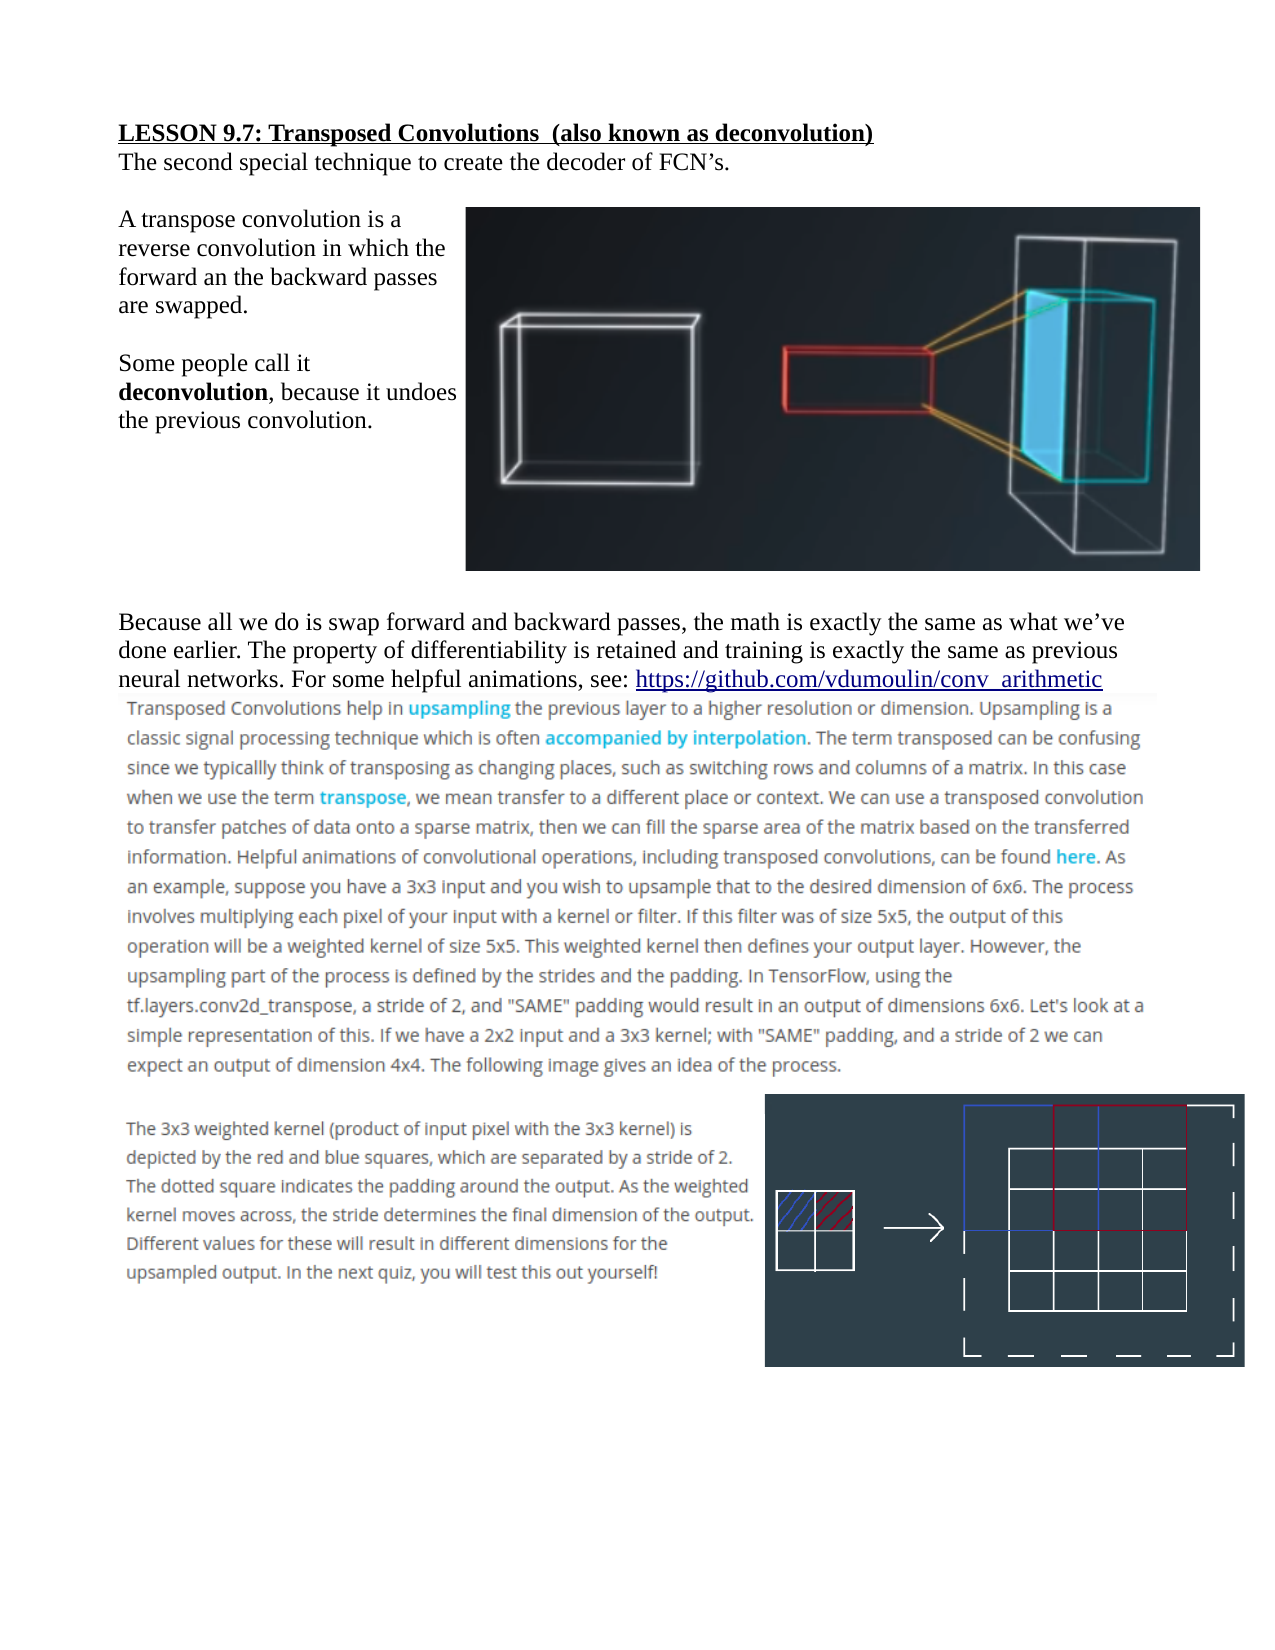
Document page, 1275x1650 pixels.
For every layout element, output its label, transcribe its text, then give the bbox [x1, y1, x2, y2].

picture [115, 1094, 1245, 1367]
text The second special technique to create the decoder of FCN’s. [118, 147, 1157, 176]
text LESSON 9.7: Transposed Convolutions (also known as deconvolution) [118, 118, 1157, 147]
text Because all we do is swap forward and backward passes, the math is exactly the same as what we’ve done earlier. The property of differentiability is retained and training is exactly the same as previous neural networks. For some helpful animations, see: https://github.com/vdumoulin/conv_arithmetic [118, 607, 1157, 693]
picture [465, 207, 1200, 571]
picture [118, 693, 1157, 1086]
text Some people call it deconvolution, because it undoes the previous convolution. [118, 348, 465, 434]
text A transpose convolution is a reverse convolution in which the forward an the backward passes are swapped. [118, 204, 1157, 319]
